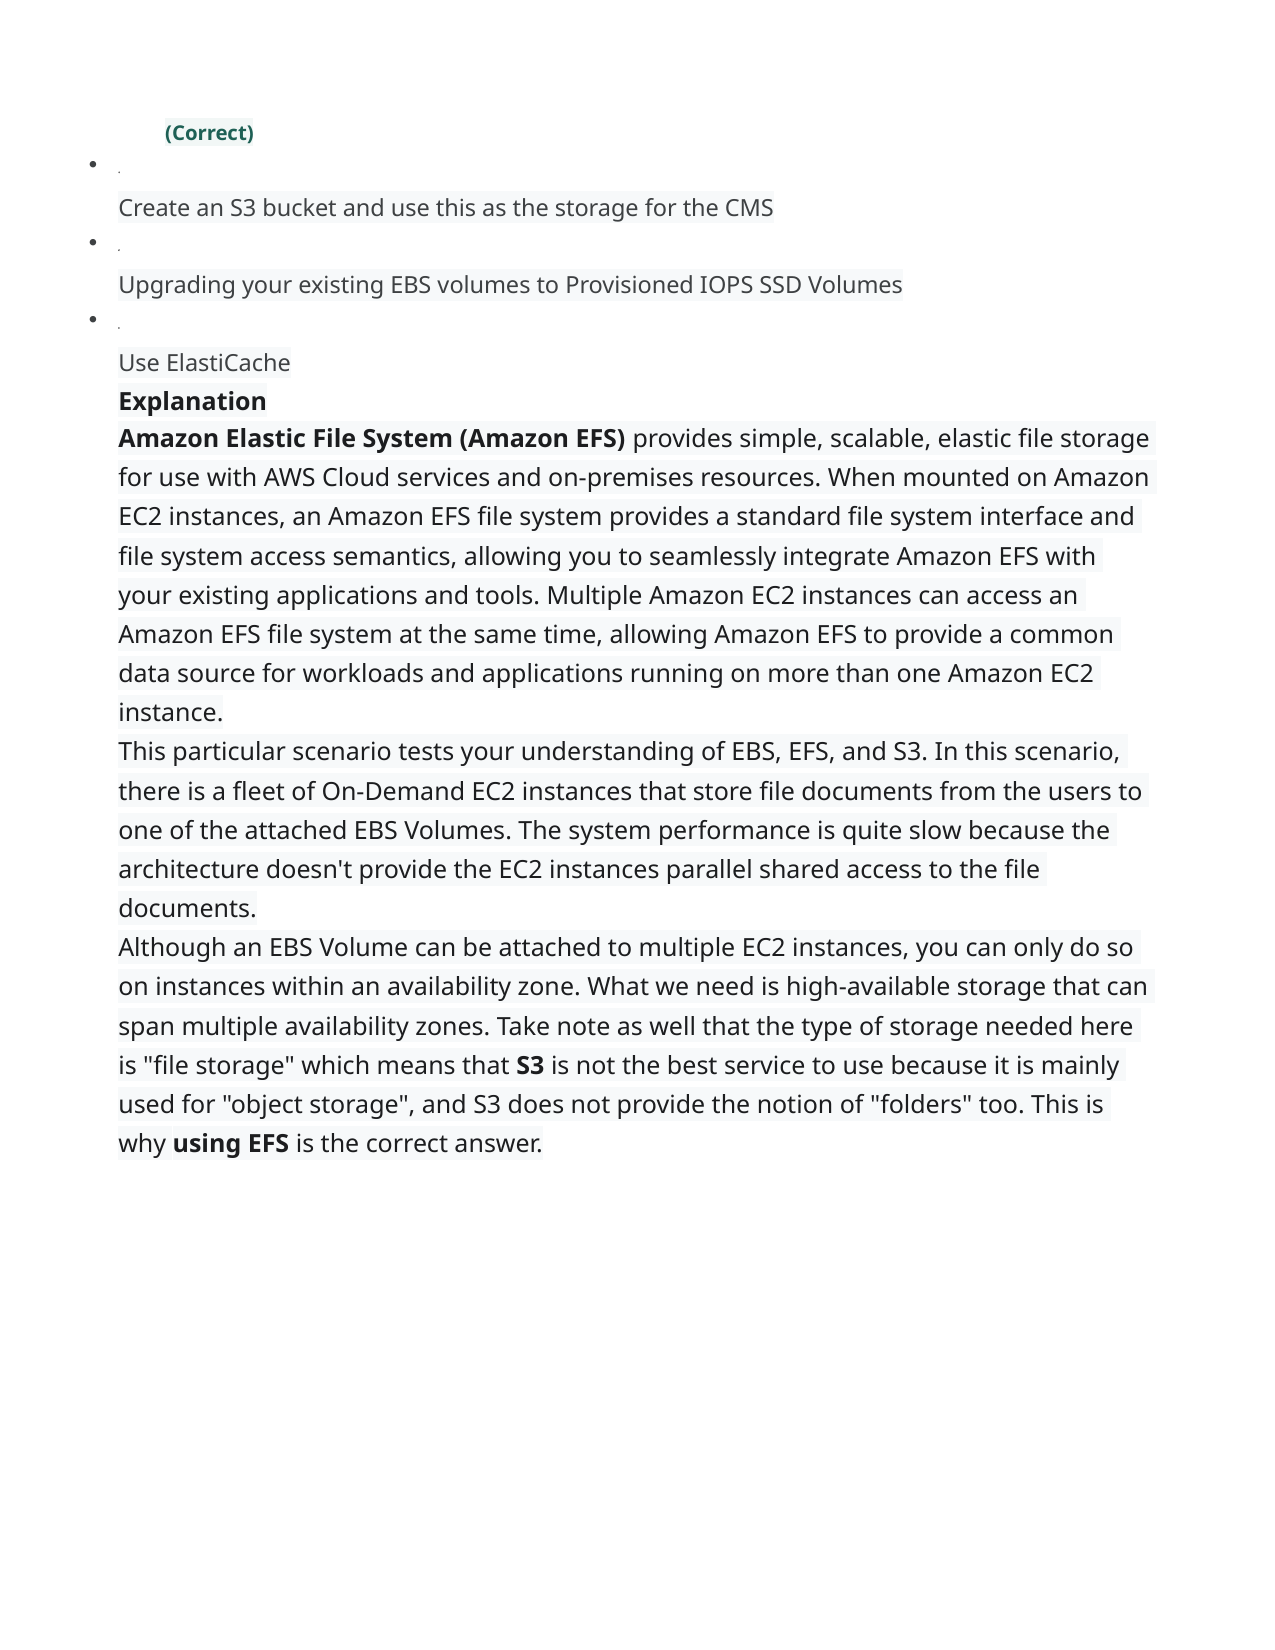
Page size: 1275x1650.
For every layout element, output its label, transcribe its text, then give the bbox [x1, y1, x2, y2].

text Although an EBS Volume can be attached to multiple EC2 instances, you can only do so on instances within an availability zone. What we need is high-available storage that can span multiple availability zones. Take note as well that the type of storage needed here is "file storage" which means that S3 is not the best service to use because it is mainly used for "object storage", and S3 does not provide the notion of "folders" too. This is why using EFS is the correct answer. [118, 930, 1157, 1160]
list Create an S3 bucket and use this as the storage for the CMS [118, 191, 1157, 223]
list ​ [118, 306, 1157, 334]
subtitle Explanation [118, 383, 1157, 417]
text This particular scenario tests your understanding of EBS, EFS, and S3. In this scenario, there is a fleet of On-Demand EC2 instances that store file documents from the users to one of the attached EBS Volumes. The system performance is quite slow because the architecture doesn't provide the EC2 instances parallel shared access to the file documents. [118, 734, 1157, 925]
list Use ElastiCache [118, 347, 1157, 378]
list ​ [118, 228, 1157, 256]
list (Correct) [165, 118, 1157, 146]
list Upgrading your existing EBS volumes to Provisioned IOPS SSD Volumes [118, 269, 1157, 301]
list ​ [118, 150, 1157, 179]
text Amazon Elastic File System (Amazon EFS) provides simple, scalable, elastic file storage for use with AWS Cloud services and on-premises resources. When mounted on Amazon EC2 instances, an Amazon EFS file system provides a standard file system interface and file system access semantics, allowing you to seamlessly integrate Amazon EFS with your existing applications and tools. Multiple Amazon EC2 instances can access an Amazon EFS file system at the same time, allowing Amazon EFS to provide a common data source for workloads and applications running on more than one Amazon EC2 instance. [118, 421, 1157, 729]
